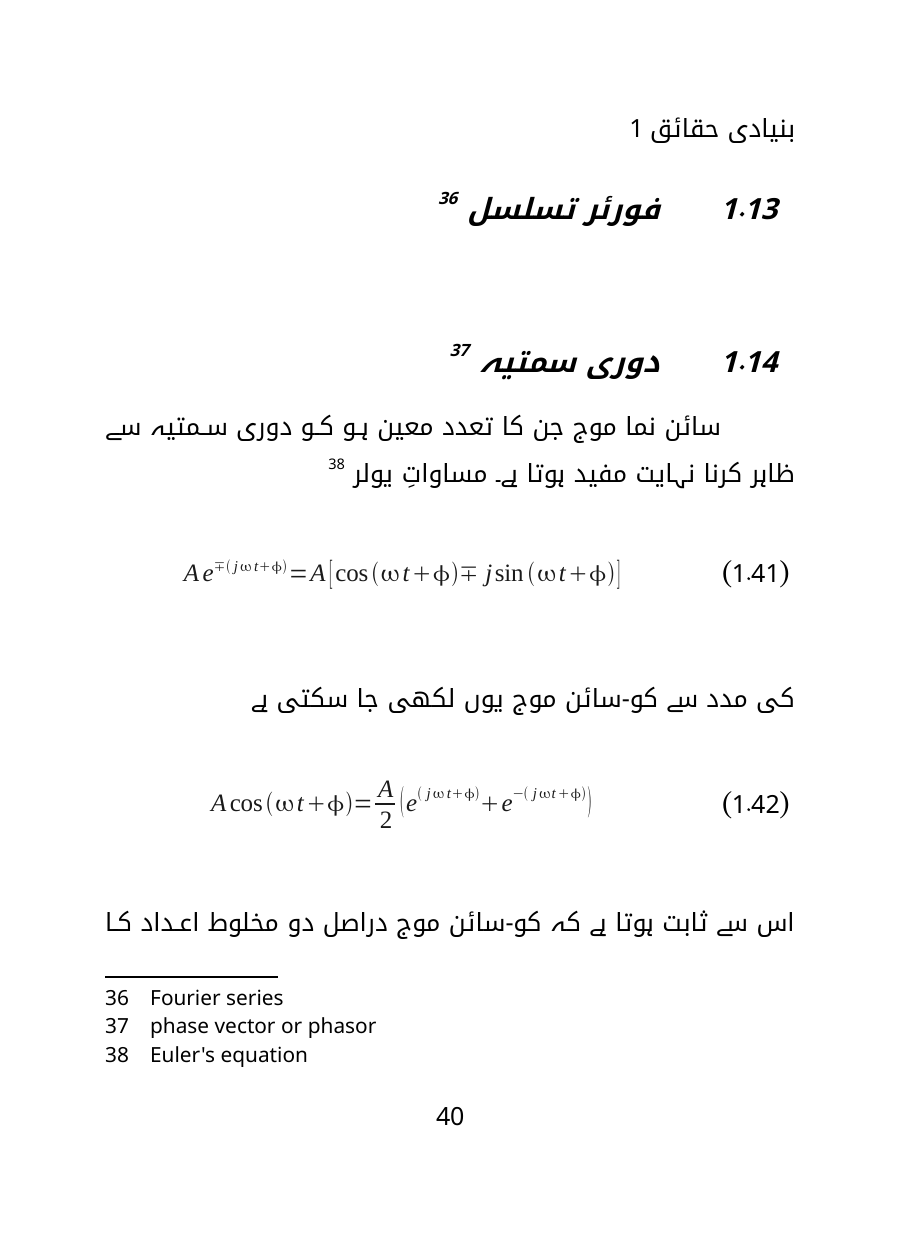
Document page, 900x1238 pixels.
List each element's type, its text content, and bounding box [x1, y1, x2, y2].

text Euler's equation [105, 1040, 795, 1068]
table_header (1.41) [689, 544, 795, 616]
subtitle دوری سمتیہ [105, 335, 720, 390]
subtitle فورئر تسلسل [105, 182, 720, 238]
list phase vector or phasor [105, 1012, 795, 1040]
table_header (1.42) [688, 770, 795, 852]
list Fourier series [105, 983, 795, 1012]
text سائن نما موج جن کا تعدد معین ہو کو دوری سمتیہ سے ظاہر کرنا نہایت مفید ہوتا ہے۔ مساواتِ یولر [105, 403, 795, 498]
table_header [105, 544, 689, 616]
text اس سے ثابت ہوتا ہے کہ کو-سائن موج دراصل دو مخلوط اعداد کا مجموعہ ہے۔ مساواتِ یولر ایک مخلوط عدد کو ظاہر کرتا ہے جس کے دو جُز ہیں۔ اس کا ایک جُز حقیقی عدد ہے اور اس کا دوسرا جُز فرضی عدد ہے۔اس کا حقیقی جُز کو-سائن موج کو ظاہر کرتا ہے۔ لہٰذا ایک کو-سائن موج یاکا حقیقی جُز ہوتا ہے۔ رسمی طور پر سائن نما موج کو سے ظاہر کیا جاتا ہے۔ مزید یہ کہ اس عدد کو چوٹا کر کے صرف یا پھر لکھا جاتا ہے۔کو-سائن موج کے اس طرح ظاہر کرنے کو دوری سمتیہ کہتے ہیں جہاں اس سمتیہ کا طولاور اُفقی لکیر سے زاویہہے۔ [105, 899, 795, 946]
table_header [105, 770, 688, 852]
text کی مدد سے کو-سائن موج یوں لکھی جا سکتی ہے [105, 676, 795, 723]
